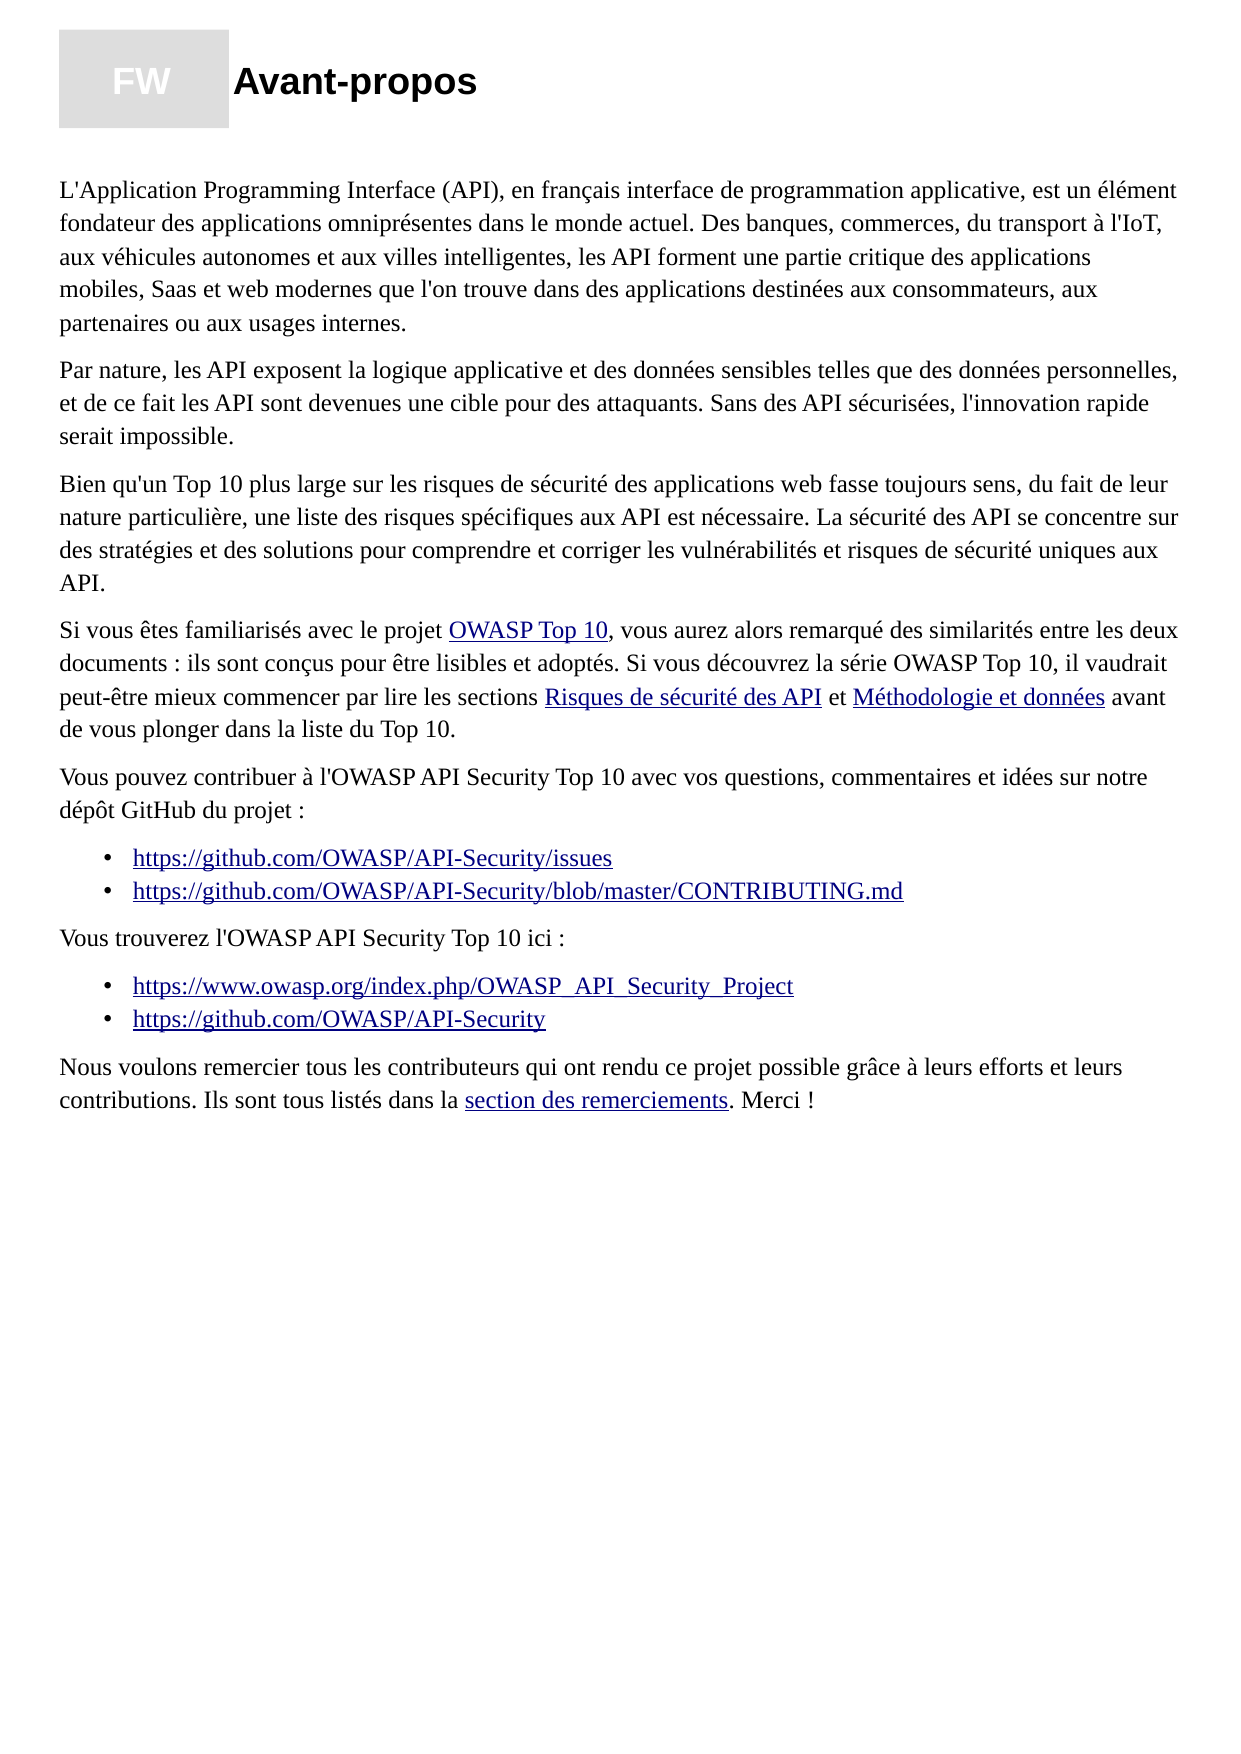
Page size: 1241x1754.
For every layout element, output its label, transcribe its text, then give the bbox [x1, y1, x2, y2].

text Bien qu'un Top 10 plus large sur les risques de sécurité des applications web fasse toujours sens, du fait de leur nature particulière, une liste des risques spécifiques aux API est nécessaire. La sécurité des API se concentre sur des stratégies et des solutions pour comprendre et corriger les vulnérabilités et risques de sécurité uniques aux API. [59, 469, 1181, 597]
text Vous trouverez l'OWASP API Security Top 10 ici : [59, 923, 1181, 952]
text Nous voulons remercier tous les contributeurs qui ont rendu ce projet possible grâce à leurs efforts et leurs contributions. Ils sont tous listés dans la section des remerciements. Merci ! [59, 1052, 1181, 1113]
list https://www.owasp.org/index.php/OWASP_API_Security_Project [103, 971, 1181, 1000]
list https://github.com/OWASP/API-Security/blob/master/CONTRIBUTING.md [103, 876, 1181, 904]
text Si vous êtes familiarisés avec le projet OWASP Top 10, vous aurez alors remarqué des similarités entre les deux documents : ils sont conçus pour être lisibles et adoptés. Si vous découvrez la série OWASP Top 10, il vaudrait peut-être mieux commencer par lire les sections Risques de sécurité des API et Méthodologie et données avant de vous plonger dans la liste du Top 10. [59, 616, 1181, 743]
list https://github.com/OWASP/API-Security/issues [103, 843, 1181, 872]
text L'Application Programming Interface (API), en français interface de programmation applicative, est un élément fondateur des applications omniprésentes dans le monde actuel. Des banques, commerces, du transport à l'IoT, aux véhicules autonomes et aux villes intelligentes, les API forment une partie critique des applications mobiles, Saas et web modernes que l'on trouve dans des applications destinées aux consommateurs, aux partenaires ou aux usages internes. [59, 176, 1181, 336]
text Vous pouvez contribuer à l'OWASP API Security Top 10 avec vos questions, commentaires et idées sur notre dépôt GitHub du projet : [59, 762, 1181, 824]
text Par nature, les API exposent la logique applicative et des données sensibles telles que des données personnelles, et de ce fait les API sont devenues une cible pour des attaquants. Sans des API sécurisées, l'innovation rapide serait impossible. [59, 355, 1181, 450]
list https://github.com/OWASP/API-Security [103, 1004, 1181, 1033]
